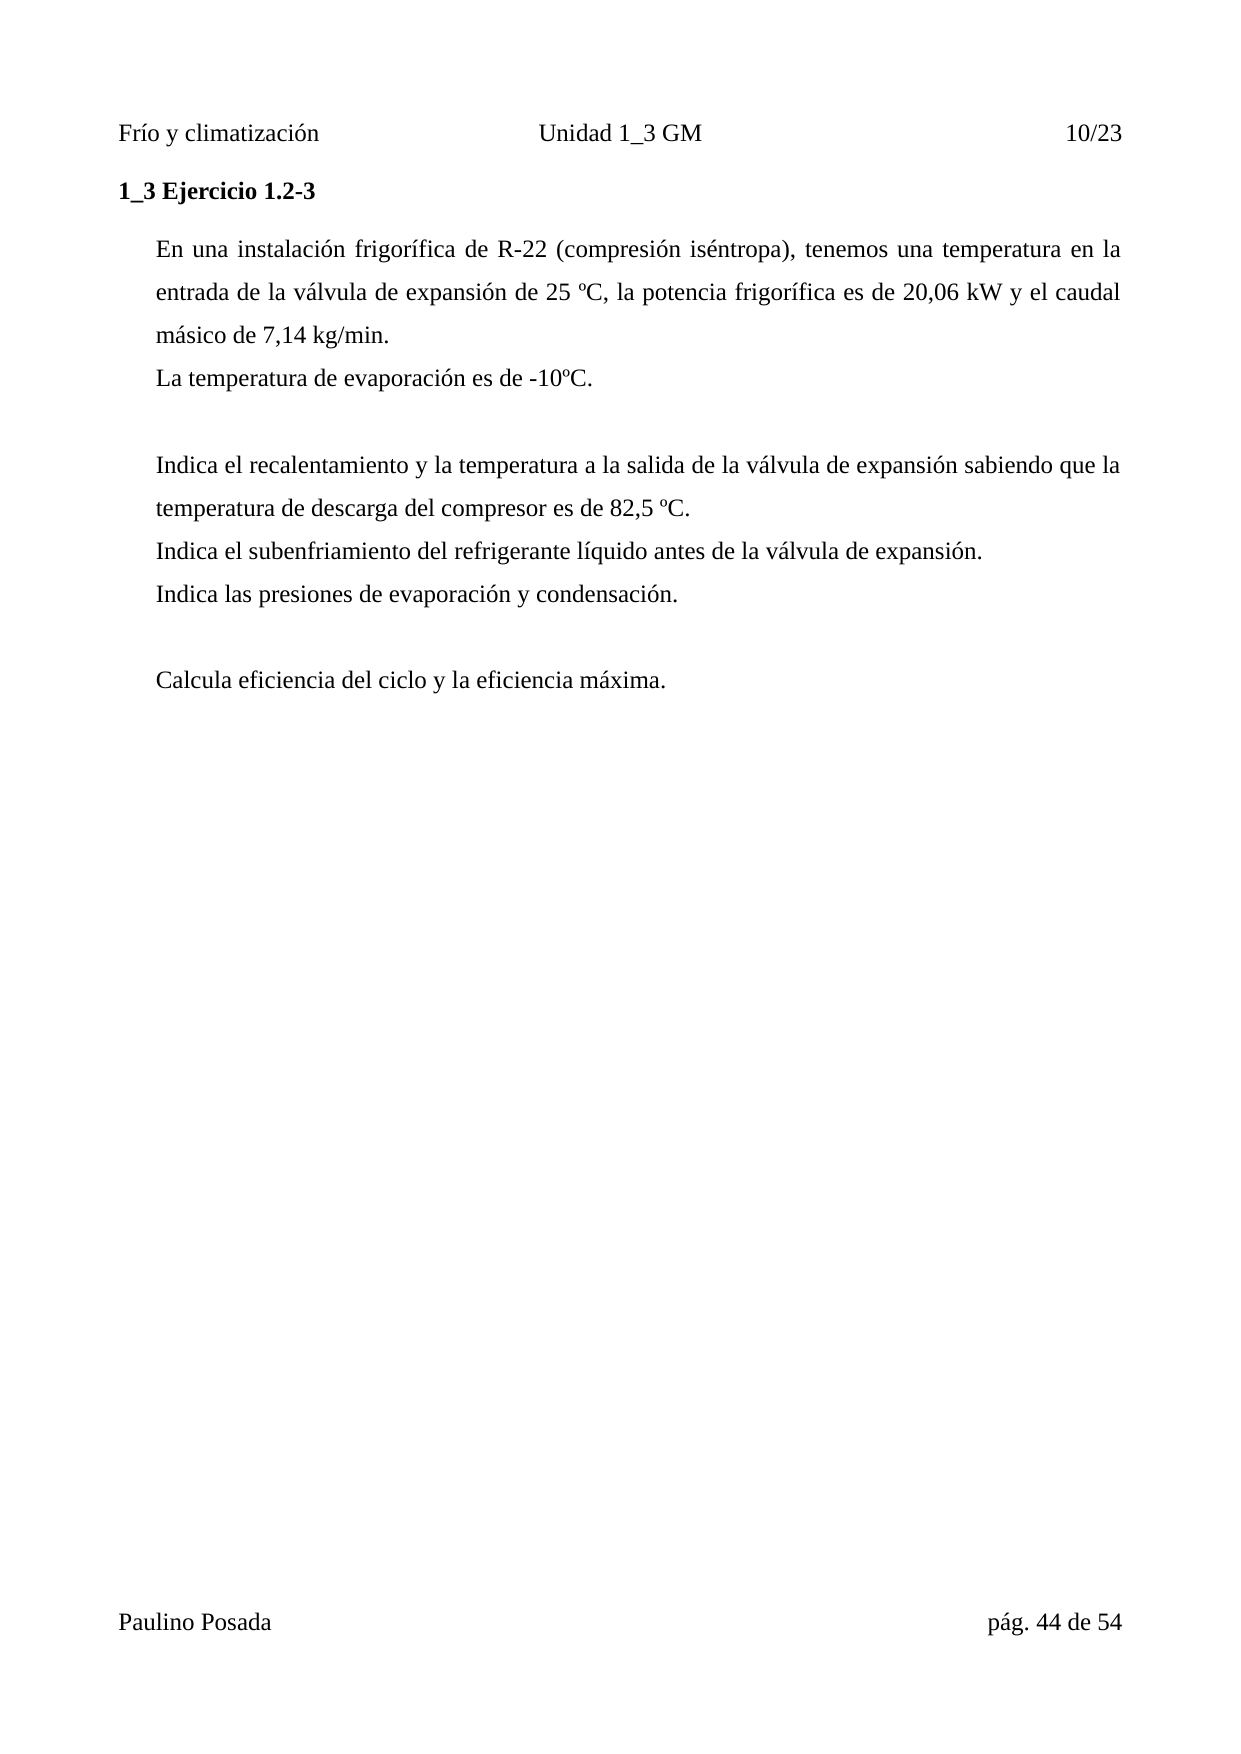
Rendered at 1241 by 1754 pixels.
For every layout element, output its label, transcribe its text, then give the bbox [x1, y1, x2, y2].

text 1_3 Ejercicio 1.2-3 [118, 176, 1122, 205]
text Calcula eficiencia del ciclo y la eficiencia máxima. [156, 665, 1122, 694]
text Indica el recalentamiento y la temperatura a la salida de la válvula de expansión sabiendo que la temperatura de descarga del compresor es de 82,5 ºC. [156, 450, 1122, 522]
text La temperatura de evaporación es de -10ºC. [156, 363, 1122, 392]
text Indica el subenfriamiento del refrigerante líquido antes de la válvula de expansión. [156, 536, 1122, 565]
text Indica las presiones de evaporación y condensación. [156, 579, 1122, 608]
text En una instalación frigorífica de R-22 (compresión iséntropa), tenemos una temperatura en la entrada de la válvula de expansión de 25 ºC, la potencia frigorífica es de 20,06 kW y el caudal másico de 7,14 kg/min. [156, 234, 1122, 349]
